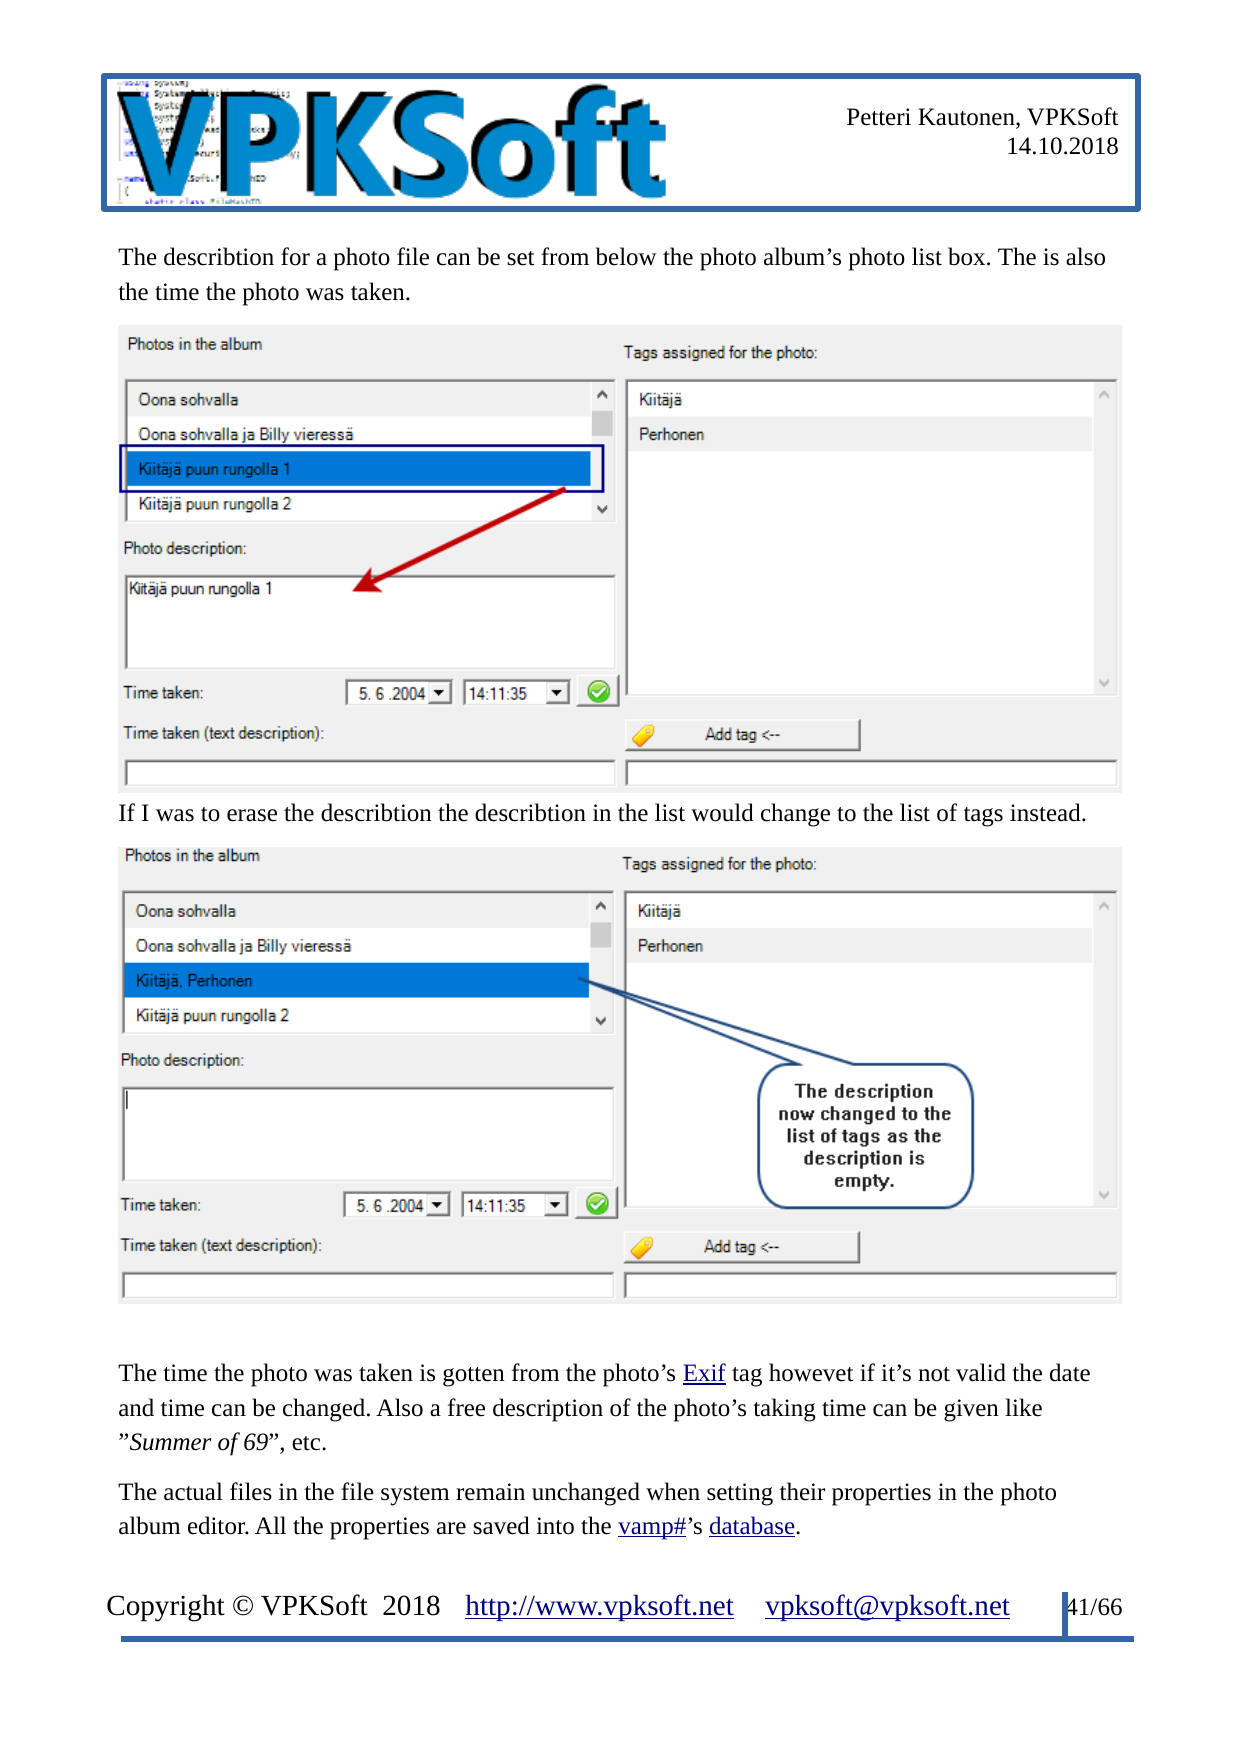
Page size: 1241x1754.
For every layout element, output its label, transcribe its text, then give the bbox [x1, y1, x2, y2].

text The time the photo was taken is gotten from the photo’s Exif tag howevet if it’s not valid the date and time can be changed. Also a free description of the photo’s taking time can be given like ”Summer of 69”, etc. [118, 1358, 1122, 1456]
text The actual files in the file system remain unchanged when setting their properties in the photo album editor. All the properties are saved into the vamp#’s database. [118, 1477, 1122, 1540]
picture [118, 325, 1123, 793]
text If I was to erase the describtion the describtion in the list would change to the list of tags instead. [118, 793, 1122, 827]
text The describtion for a photo file can be set from below the photo album’s photo list box. The is also the time the photo was taken. [118, 242, 1122, 305]
picture [118, 847, 1123, 1304]
picture [116, 81, 672, 204]
